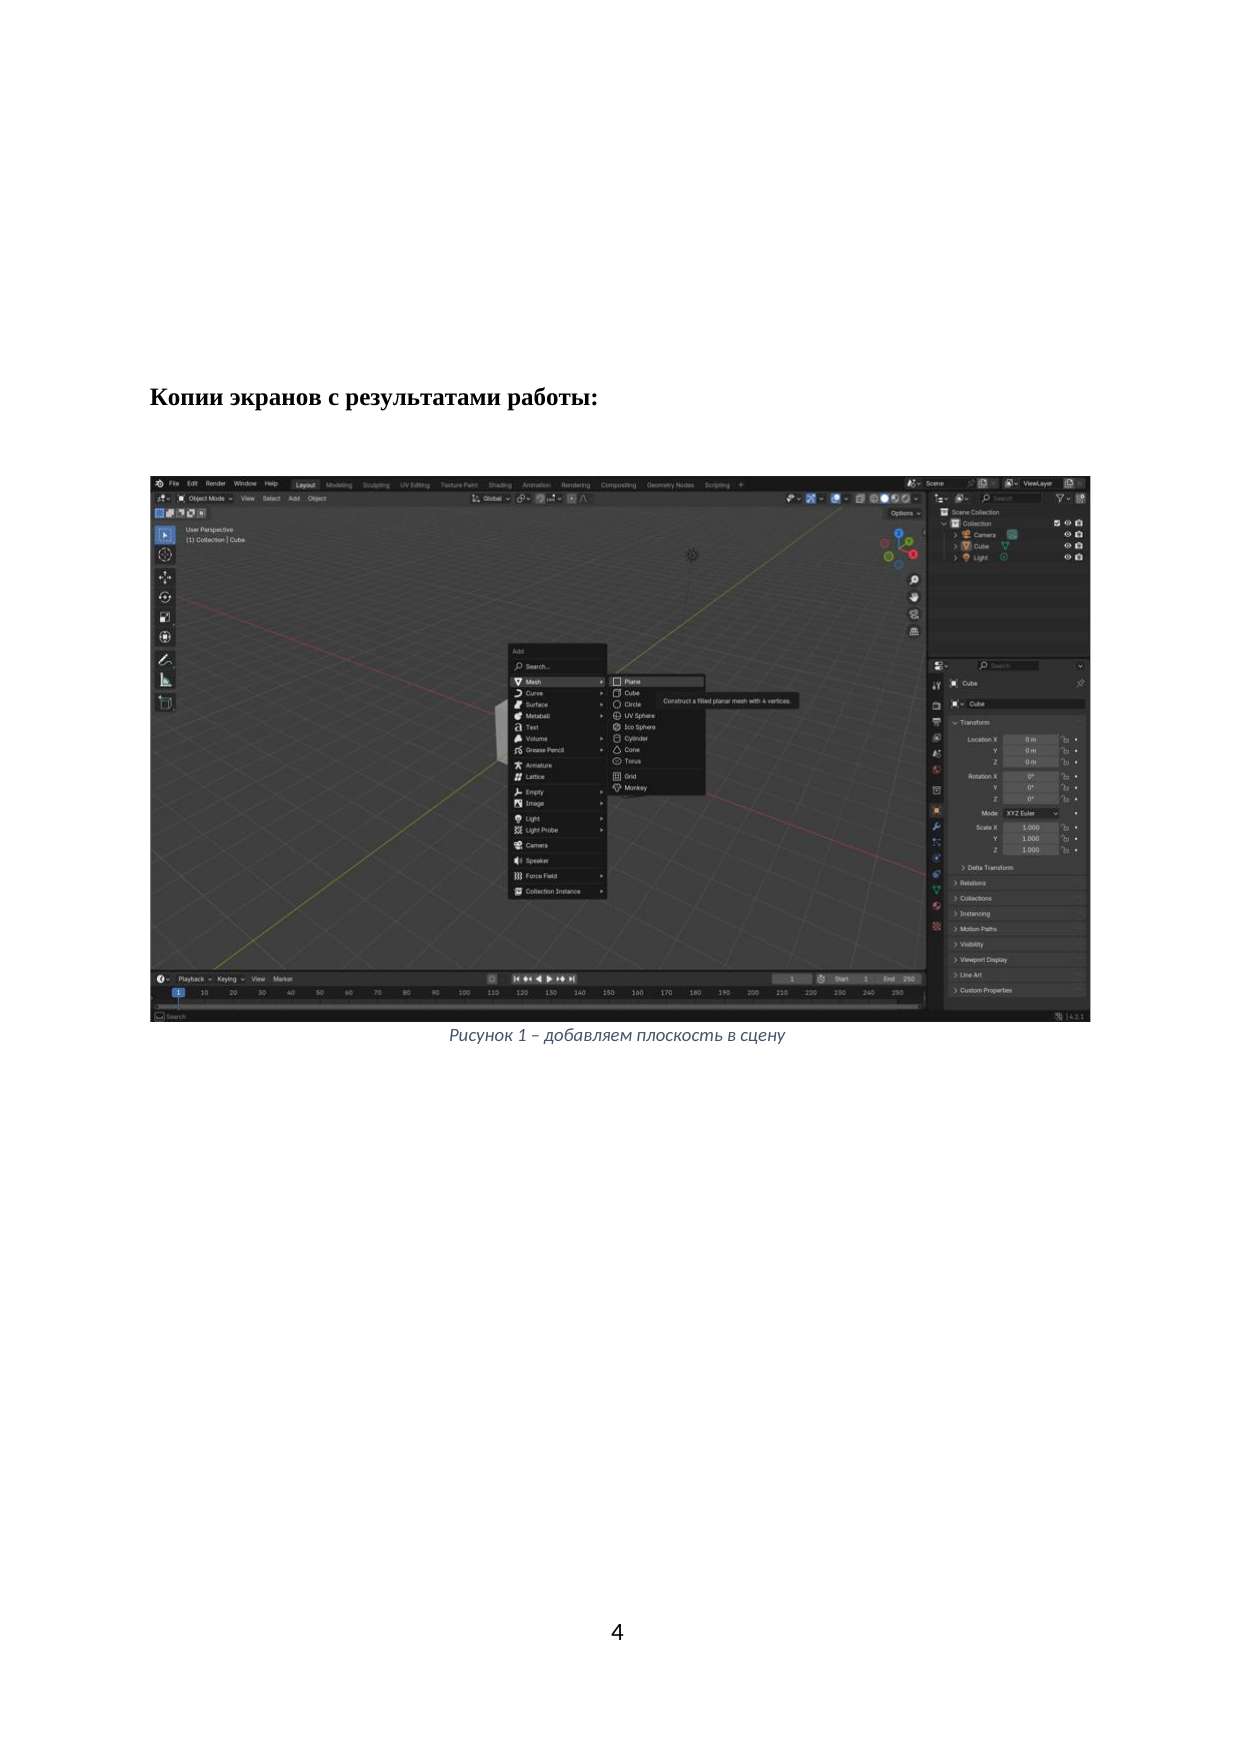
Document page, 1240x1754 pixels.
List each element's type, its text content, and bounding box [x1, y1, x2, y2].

text Копии экранов с результатами работы: [149, 382, 1118, 411]
text Рисунок 1 – добавляем плоскость в сцену [150, 1023, 1091, 1046]
